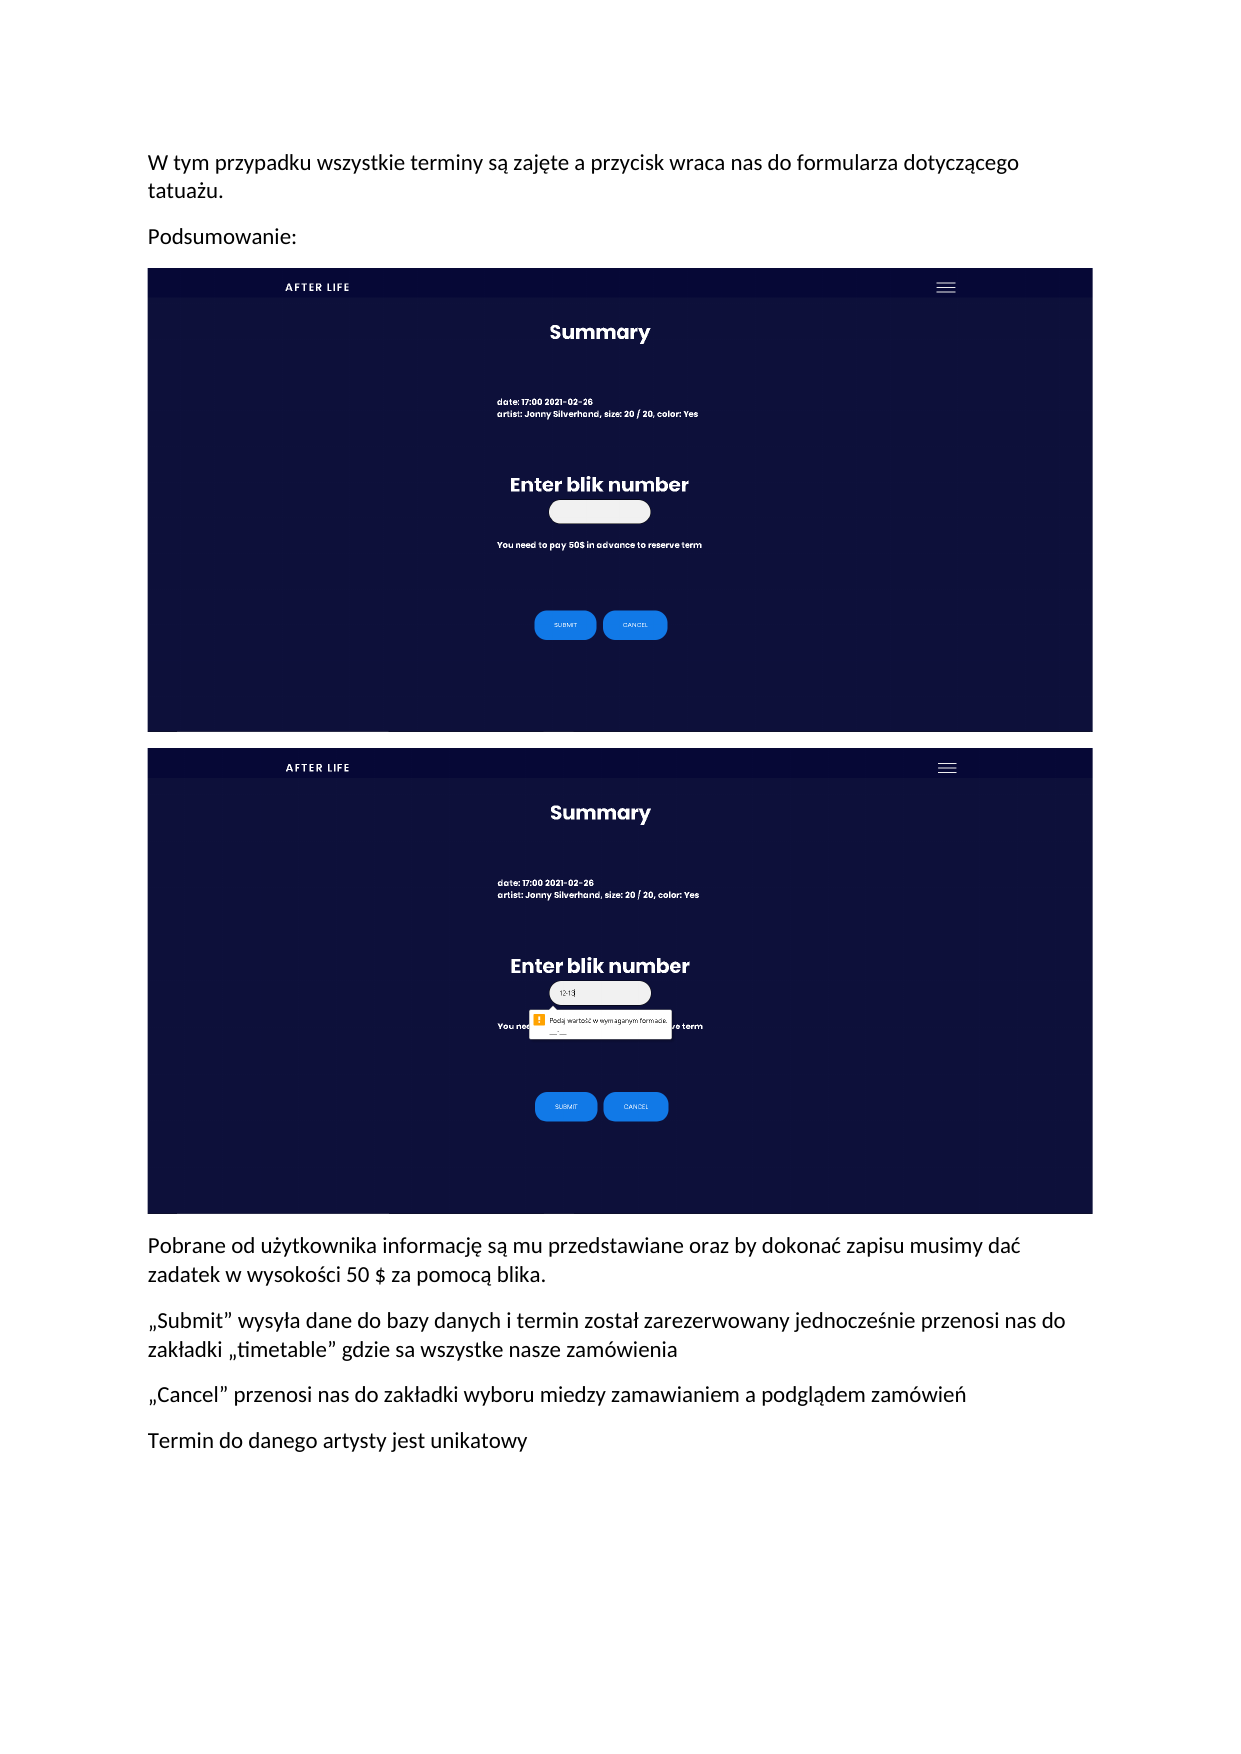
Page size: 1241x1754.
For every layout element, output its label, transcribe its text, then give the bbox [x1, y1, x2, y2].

text Termin do danego artysty jest unikatowy [148, 1426, 1093, 1454]
text Podsumowanie: [148, 222, 1093, 250]
text „Submit” wysyła dane do bazy danych i termin został zarezerwowany jednocześnie przenosi nas do zakładki „timetable” gdzie sa wszystke nasze zamówienia [148, 1306, 1093, 1363]
text W tym przypadku wszystkie terminy są zajęte a przycisk wraca nas do formularza dotyczącego tatuażu. [148, 148, 1093, 205]
text Pobrane od użytkownika informację są mu przedstawiane oraz by dokonać zapisu musimy dać zadatek w wysokości 50 $ za pomocą blika. [148, 1231, 1093, 1288]
text „Cancel” przenosi nas do zakładki wyboru miedzy zamawianiem a podglądem zamówień [148, 1381, 1093, 1409]
